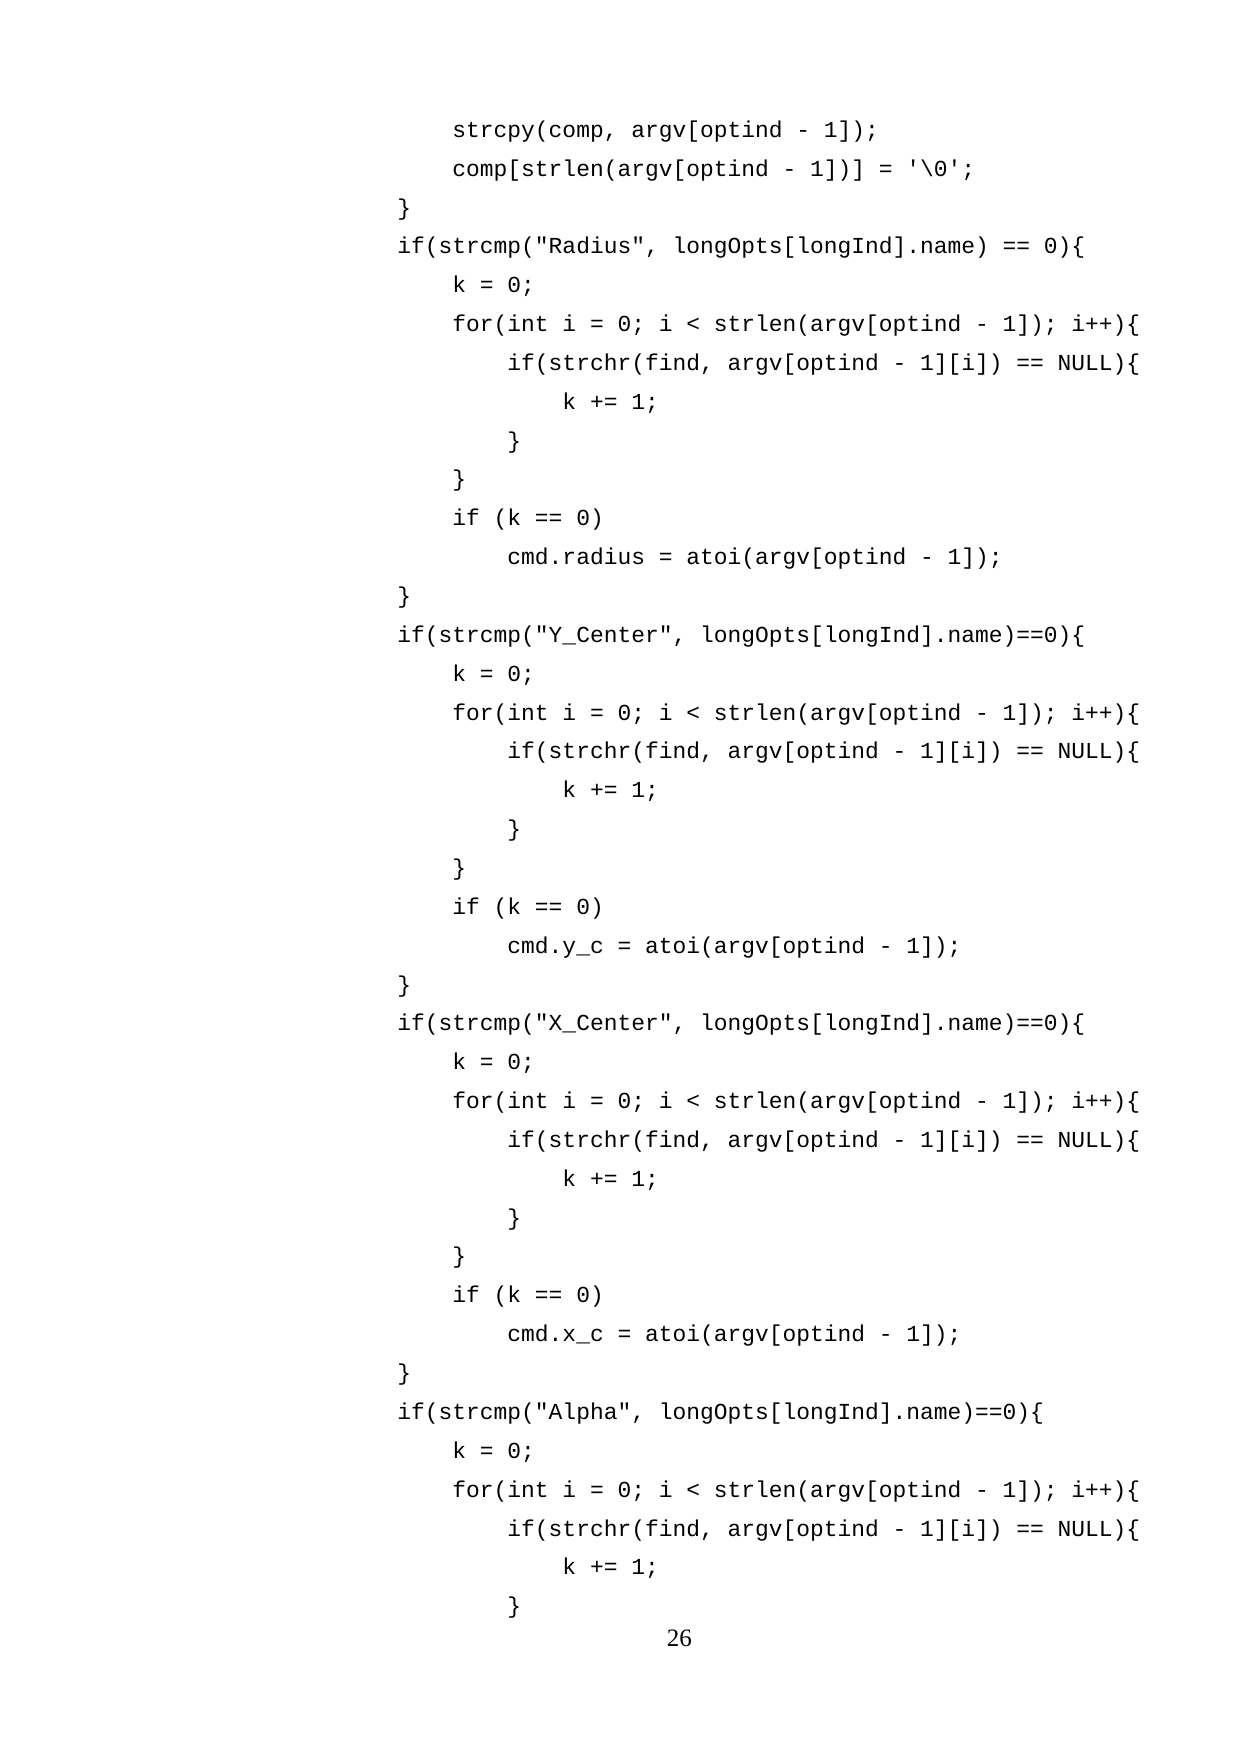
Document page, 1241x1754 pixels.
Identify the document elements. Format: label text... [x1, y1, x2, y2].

text } [177, 468, 1181, 494]
text if(strchr(find, argv[optind - 1][i]) == NULL){ [177, 1517, 1181, 1543]
text for(int i = 0; i < strlen(argv[optind - 1]); i++){ [177, 1478, 1181, 1504]
text for(int i = 0; i < strlen(argv[optind - 1]); i++){ [177, 1089, 1181, 1115]
text k += 1; [177, 390, 1181, 416]
text cmd.x_c = atoi(argv[optind - 1]); [177, 1323, 1181, 1348]
text if (k == 0) [177, 507, 1181, 533]
text k = 0; [177, 1051, 1181, 1077]
text for(int i = 0; i < strlen(argv[optind - 1]); i++){ [177, 701, 1181, 727]
text k = 0; [177, 1439, 1181, 1465]
text cmd.y_c = atoi(argv[optind - 1]); [177, 934, 1181, 960]
text } [177, 1361, 1181, 1387]
text } [177, 196, 1181, 222]
text } [177, 817, 1181, 843]
text cmd.radius = atoi(argv[optind - 1]); [177, 546, 1181, 571]
text k = 0; [177, 273, 1181, 299]
text k += 1; [177, 1556, 1181, 1582]
text comp[strlen(argv[optind - 1])] = '\0'; [177, 157, 1181, 183]
text for(int i = 0; i < strlen(argv[optind - 1]); i++){ [177, 312, 1181, 338]
text if(strchr(find, argv[optind - 1][i]) == NULL){ [177, 351, 1181, 377]
text strcpy(comp, argv[optind - 1]); [177, 118, 1181, 144]
text if (k == 0) [177, 1284, 1181, 1310]
text k += 1; [177, 1167, 1181, 1193]
text k = 0; [177, 662, 1181, 688]
text if(strcmp("X_Center", longOpts[longInd].name)==0){ [177, 1012, 1181, 1038]
text } [177, 584, 1181, 610]
text if(strcmp("Alpha", longOpts[longInd].name)==0){ [177, 1400, 1181, 1426]
text if(strchr(find, argv[optind - 1][i]) == NULL){ [177, 1128, 1181, 1154]
text } [177, 1206, 1181, 1232]
text } [177, 973, 1181, 999]
text k += 1; [177, 779, 1181, 804]
text if(strchr(find, argv[optind - 1][i]) == NULL){ [177, 740, 1181, 766]
text } [177, 1594, 1181, 1621]
text if(strcmp("Y_Center", longOpts[longInd].name)==0){ [177, 623, 1181, 649]
text } [177, 1245, 1181, 1271]
text if (k == 0) [177, 895, 1181, 921]
text } [177, 856, 1181, 882]
text } [177, 429, 1181, 455]
text if(strcmp("Radius", longOpts[longInd].name) == 0){ [177, 235, 1181, 261]
